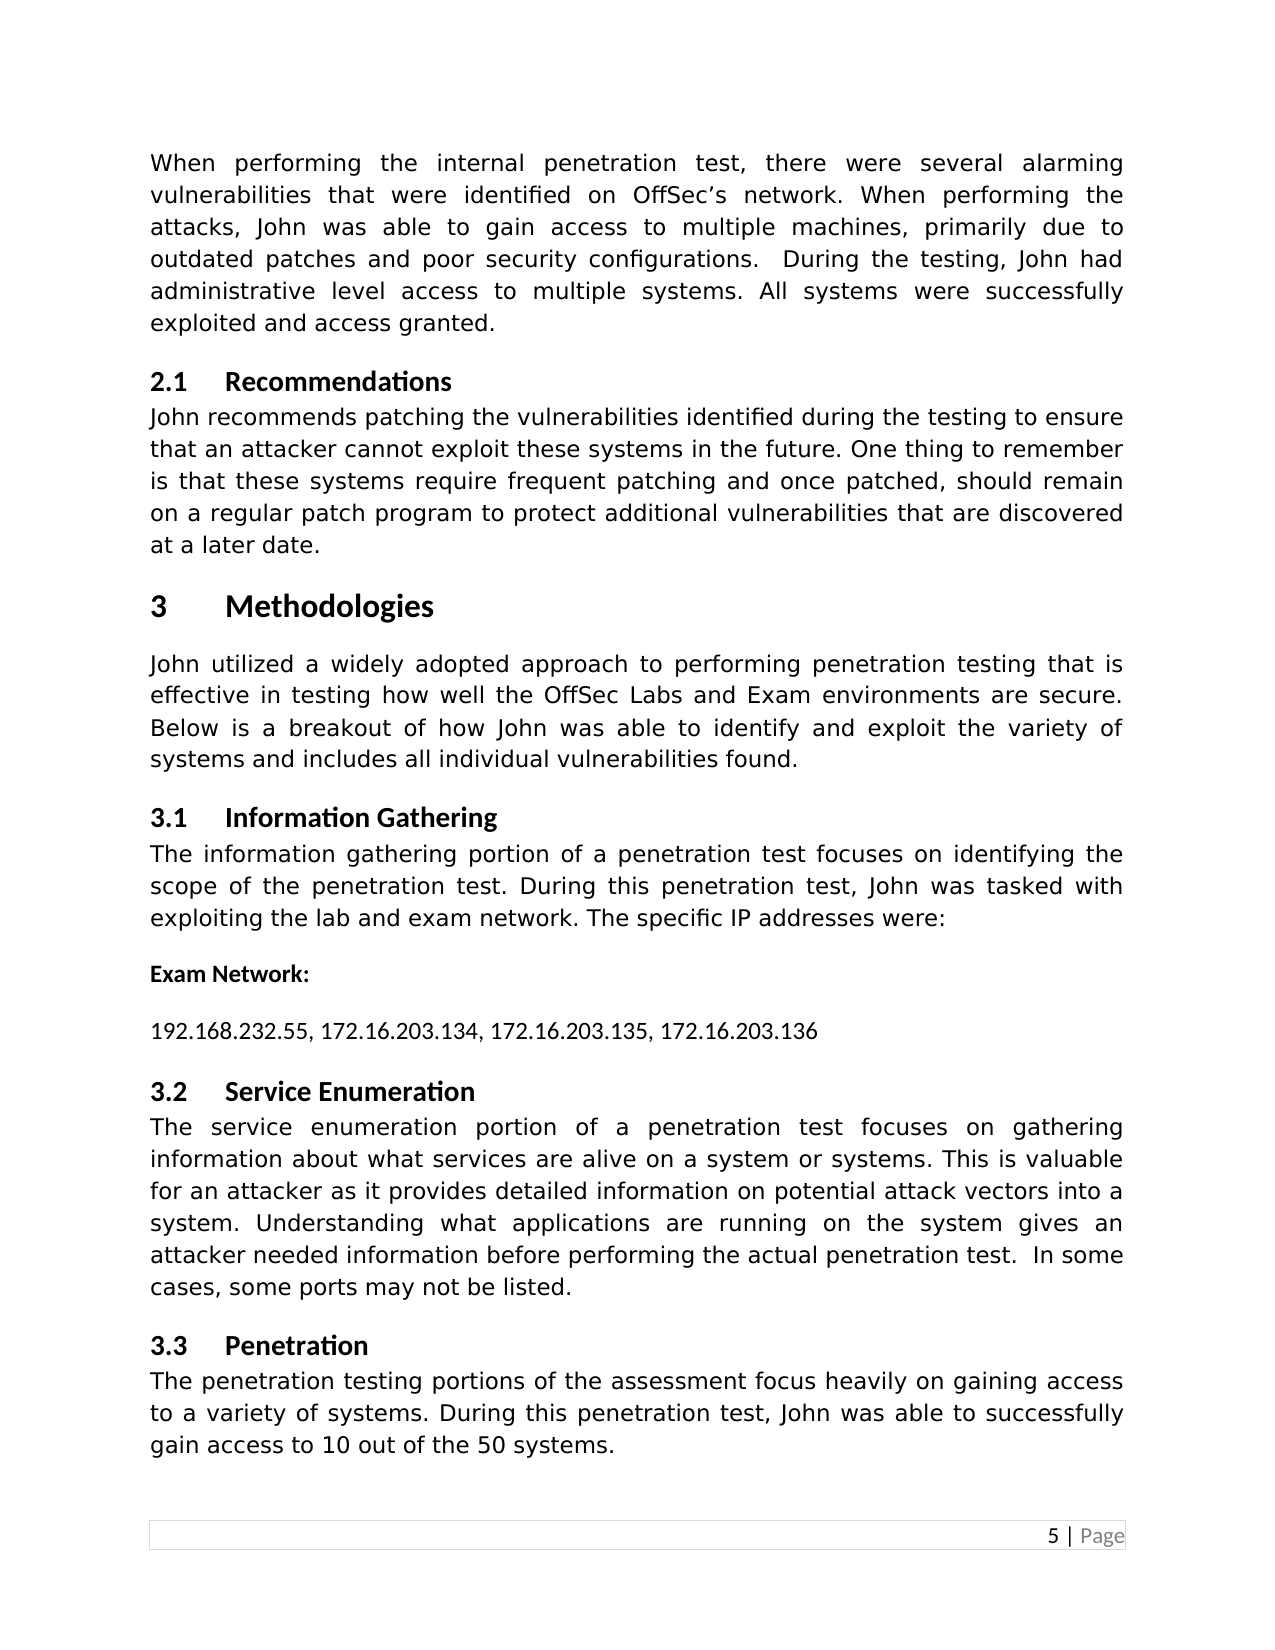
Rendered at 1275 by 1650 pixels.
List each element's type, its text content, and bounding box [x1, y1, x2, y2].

text The service enumeration portion of a penetration test focuses on gathering information about what services are alive on a system or systems. This is valuable for an attacker as it provides detailed information on potential attack vectors into a system. Understanding what applications are running on the system gives an attacker needed information before performing the actual penetration test. In some cases, some ports may not be listed. [150, 1114, 1125, 1301]
subtitle Service Enumeration [150, 1073, 1125, 1108]
subtitle Recommendations [150, 363, 1125, 398]
text John utilized a widely adopted approach to performing penetration testing that is effective in testing how well the OffSec Labs and Exam environments are secure. Below is a breakout of how John was able to identify and exploit the variety of systems and includes all individual vulnerabilities found. [150, 651, 1125, 773]
subtitle Information Gathering [150, 799, 1125, 835]
subtitle Penetration [150, 1327, 1125, 1362]
text John recommends patching the vulnerabilities identified during the testing to ensure that an attacker cannot exploit these systems in the future. One thing to remember is that these systems require frequent patching and once patched, should remain on a regular patch program to protect additional vulnerabilities that are discovered at a later date. [150, 404, 1125, 559]
text 192.168.232.55, 172.16.203.134, 172.16.203.135, 172.16.203.136 [150, 1015, 1125, 1046]
text The information gathering portion of a penetration test focuses on identifying the scope of the penetration test. During this penetration test, John was tasked with exploiting the lab and exam network. The specific IP addresses were: [150, 841, 1125, 932]
text Exam Network: [150, 958, 1125, 988]
subtitle Methodologies [150, 585, 1125, 626]
text The penetration testing portions of the assessment focus heavily on gaining access to a variety of systems. During this penetration test, John was able to successfully gain access to 10 out of the 50 systems. [150, 1368, 1125, 1459]
text When performing the internal penetration test, there were several alarming vulnerabilities that were identified on OffSec’s network. When performing the attacks, John was able to gain access to multiple machines, primarily due to outdated patches and poor security configurations. During the testing, John had administrative level access to multiple systems. All systems were successfully exploited and access granted. [150, 150, 1125, 337]
